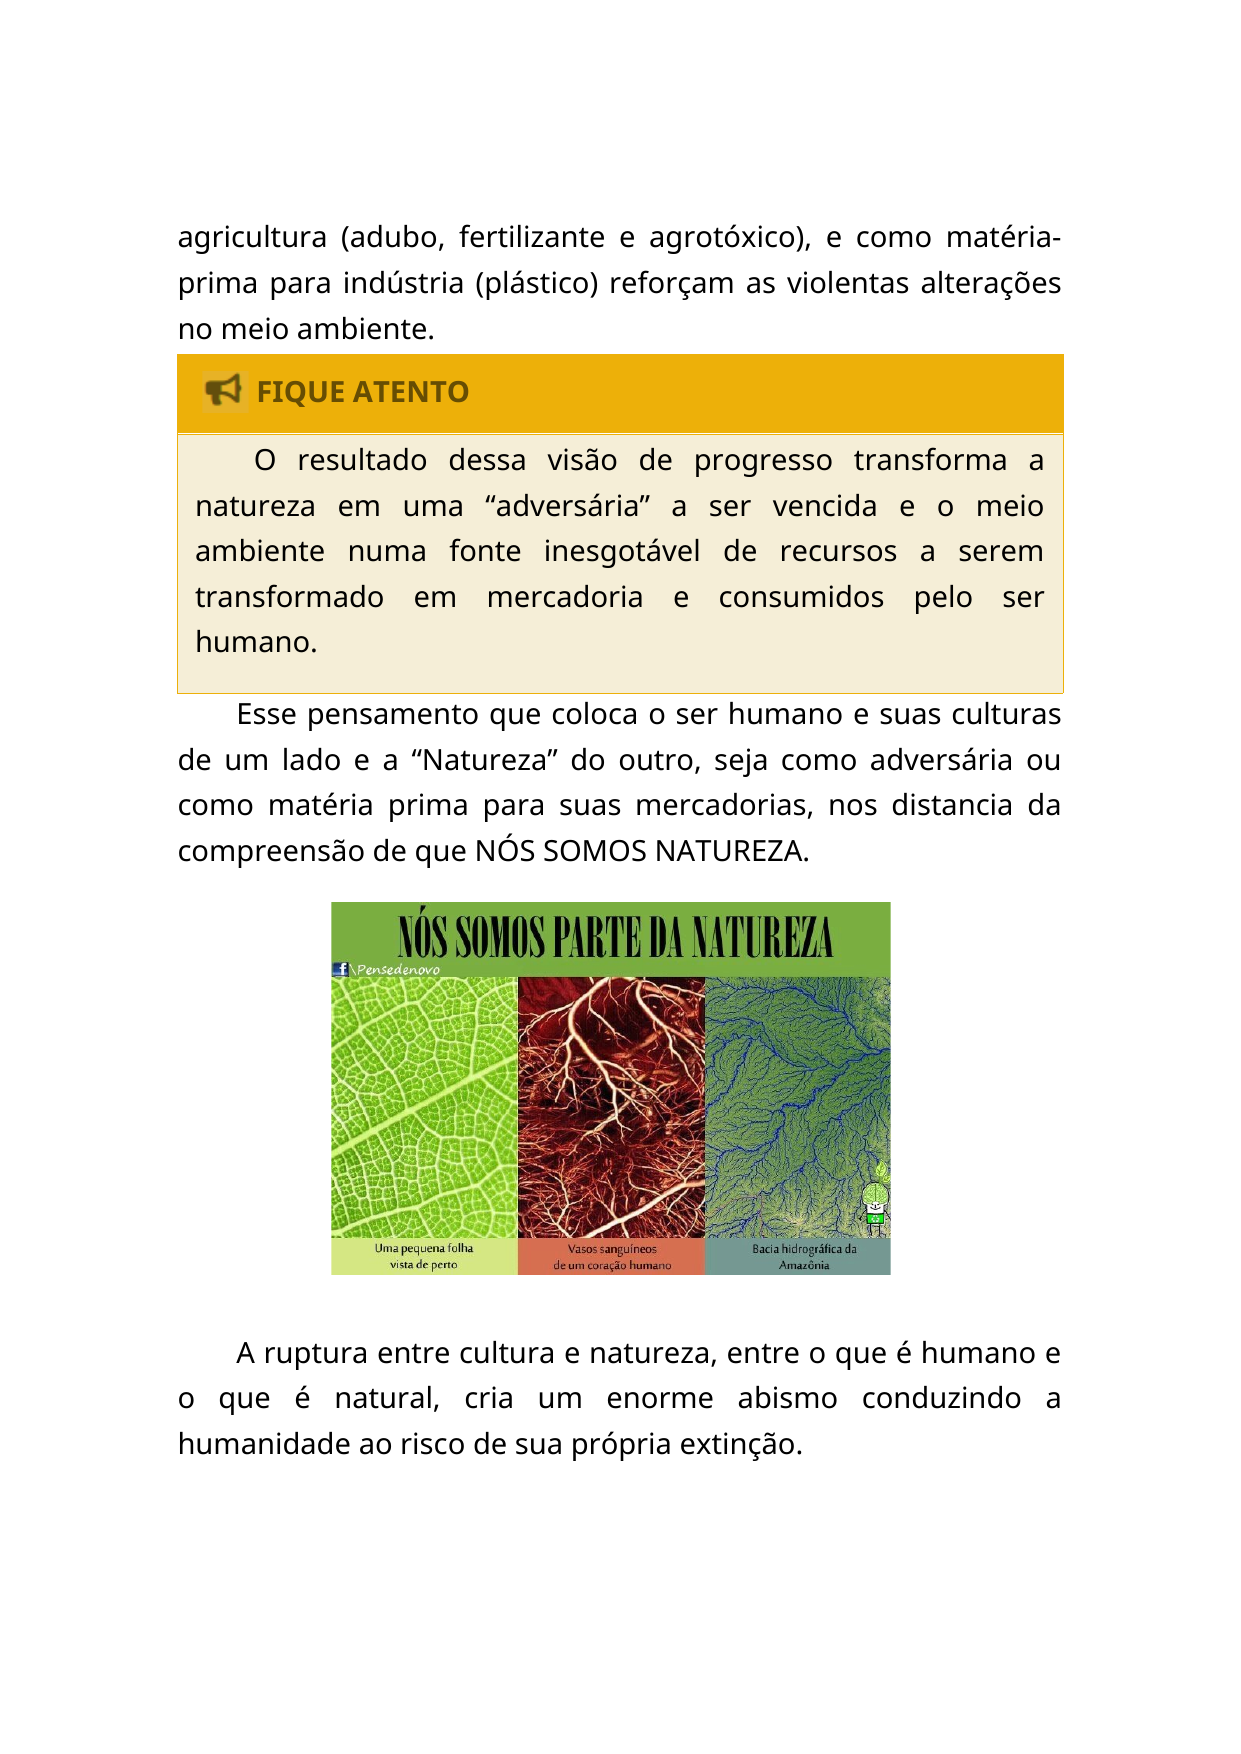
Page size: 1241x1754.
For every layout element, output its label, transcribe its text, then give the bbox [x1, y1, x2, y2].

text Esse pensamento que coloca o ser humano e suas culturas de um lado e a “Natureza” do outro, seja como adversária ou como matéria prima para suas mercadorias, nos distancia da compreensão de que NÓS SOMOS NATUREZA. [177, 694, 1063, 870]
table_cell O resultado dessa visão de progresso transforma a natureza em uma “adversária” a ser vencida e o meio ambiente numa fonte inesgotável de recursos a serem transformado em mercadoria e consumidos pelo ser humano. [178, 435, 1063, 693]
text agricultura (adubo, fertilizante e agrotóxico), e como matéria-prima para indústria (plástico) reforçam as violentas alterações no meio ambiente. [177, 217, 1063, 348]
picture [331, 902, 891, 1275]
text A ruptura entre cultura e natureza, entre o que é humano e o que é natural, cria um enorme abismo conduzindo a humanidade ao risco de sua própria extinção. [177, 1332, 1063, 1463]
table_header FIQUE ATENTO [178, 355, 1063, 433]
picture [202, 371, 249, 413]
